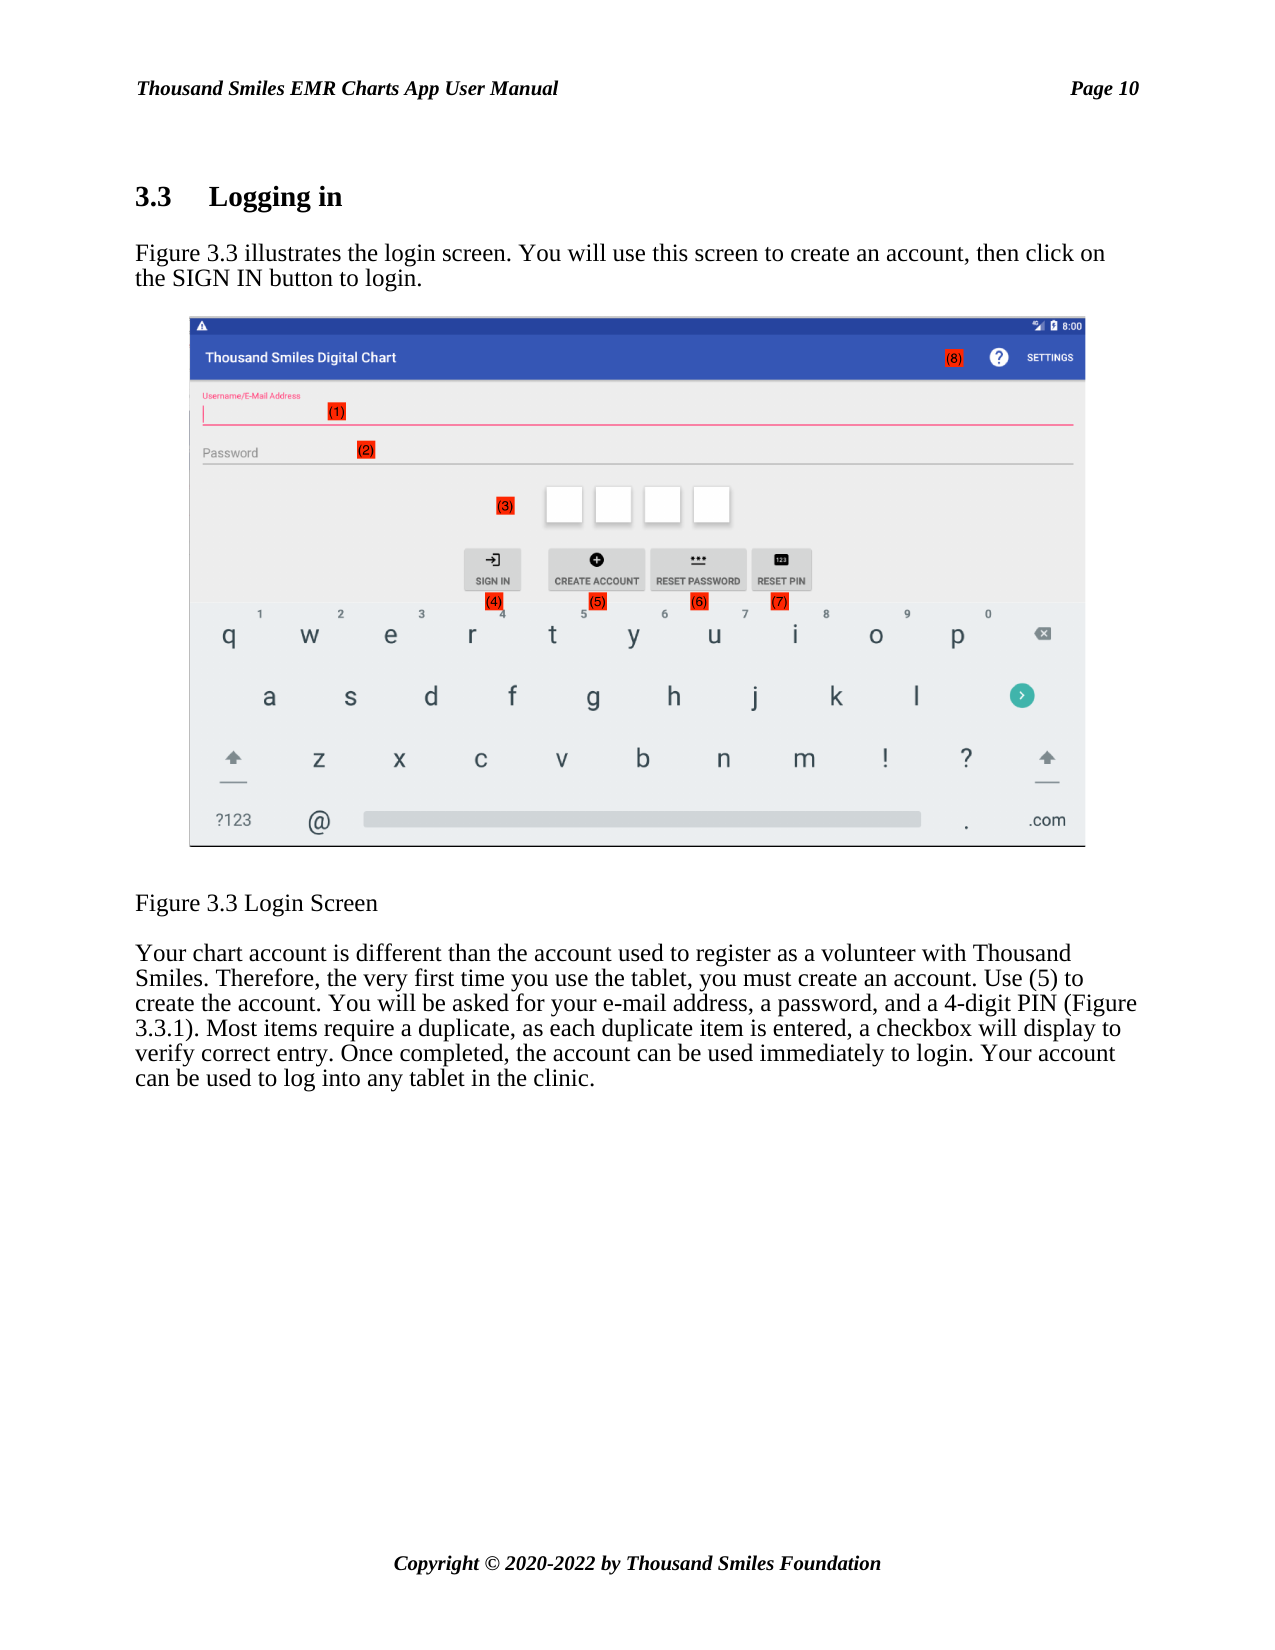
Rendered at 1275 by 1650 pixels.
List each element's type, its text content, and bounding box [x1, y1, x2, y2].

text Your chart account is different than the account used to register as a volunteer with Thousand Smiles. Therefore, the very first time you use the tablet, you must create an account. Use (5) to create the account. You will be asked for your e-mail address, a password, and a 4-digit PIN (Figure 3.3.1). Most items require a duplicate, as each duplicate item is entered, a checkbox will display to verify correct entry. Once completed, the account can be used immediately to login. Your account can be used to log into any tablet in the clinic. [135, 942, 1140, 1092]
subtitle Logging in [135, 179, 1140, 213]
picture [189, 316, 1086, 847]
text Figure 3.3 Login Screen [135, 892, 1140, 917]
text Figure 3.3 illustrates the login screen. You will use this screen to create an account, then click on the SIGN IN button to login. [135, 242, 1140, 292]
